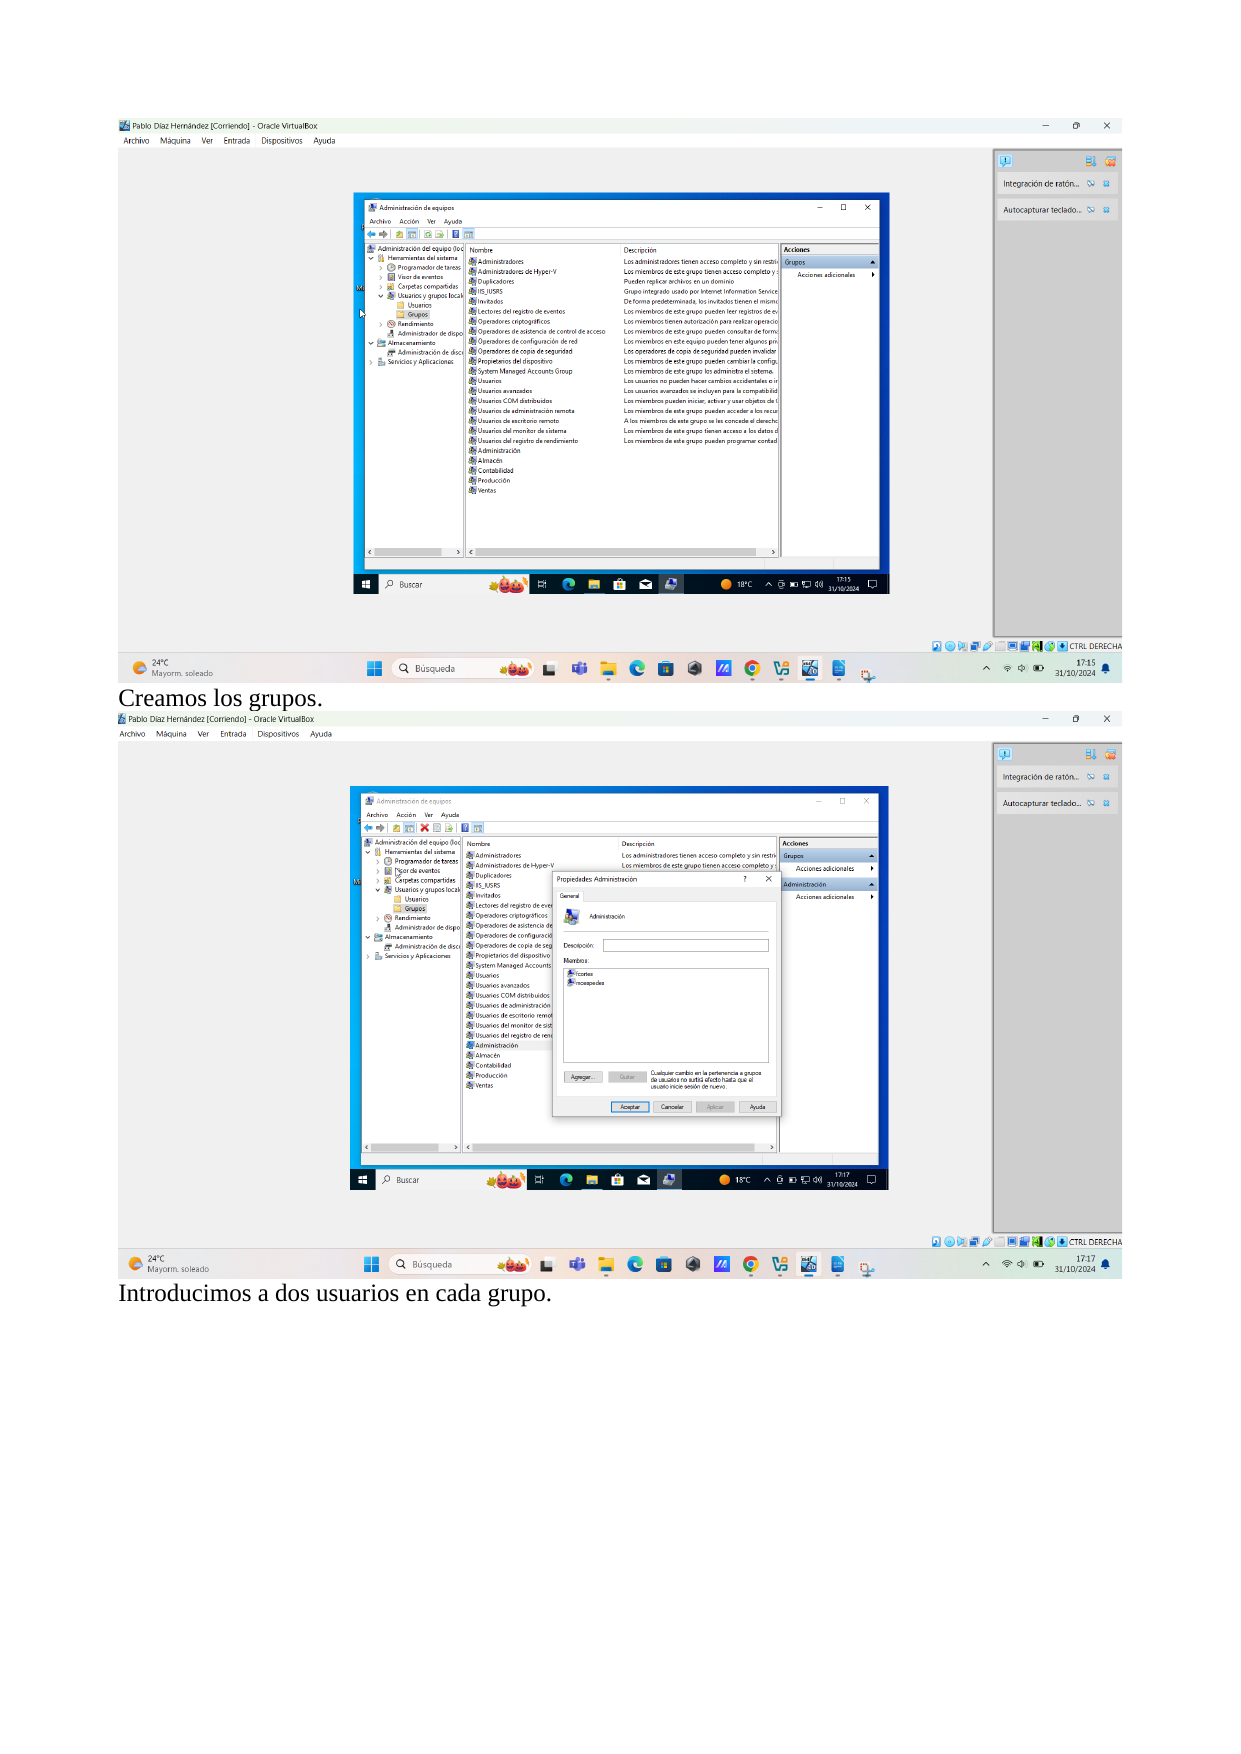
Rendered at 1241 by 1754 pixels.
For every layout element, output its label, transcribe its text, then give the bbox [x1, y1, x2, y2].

picture [118, 711, 1123, 1279]
text Creamos los grupos. [118, 683, 1122, 711]
text Introducimos a dos usuarios en cada grupo. [118, 1279, 1122, 1307]
picture [118, 118, 1123, 683]
